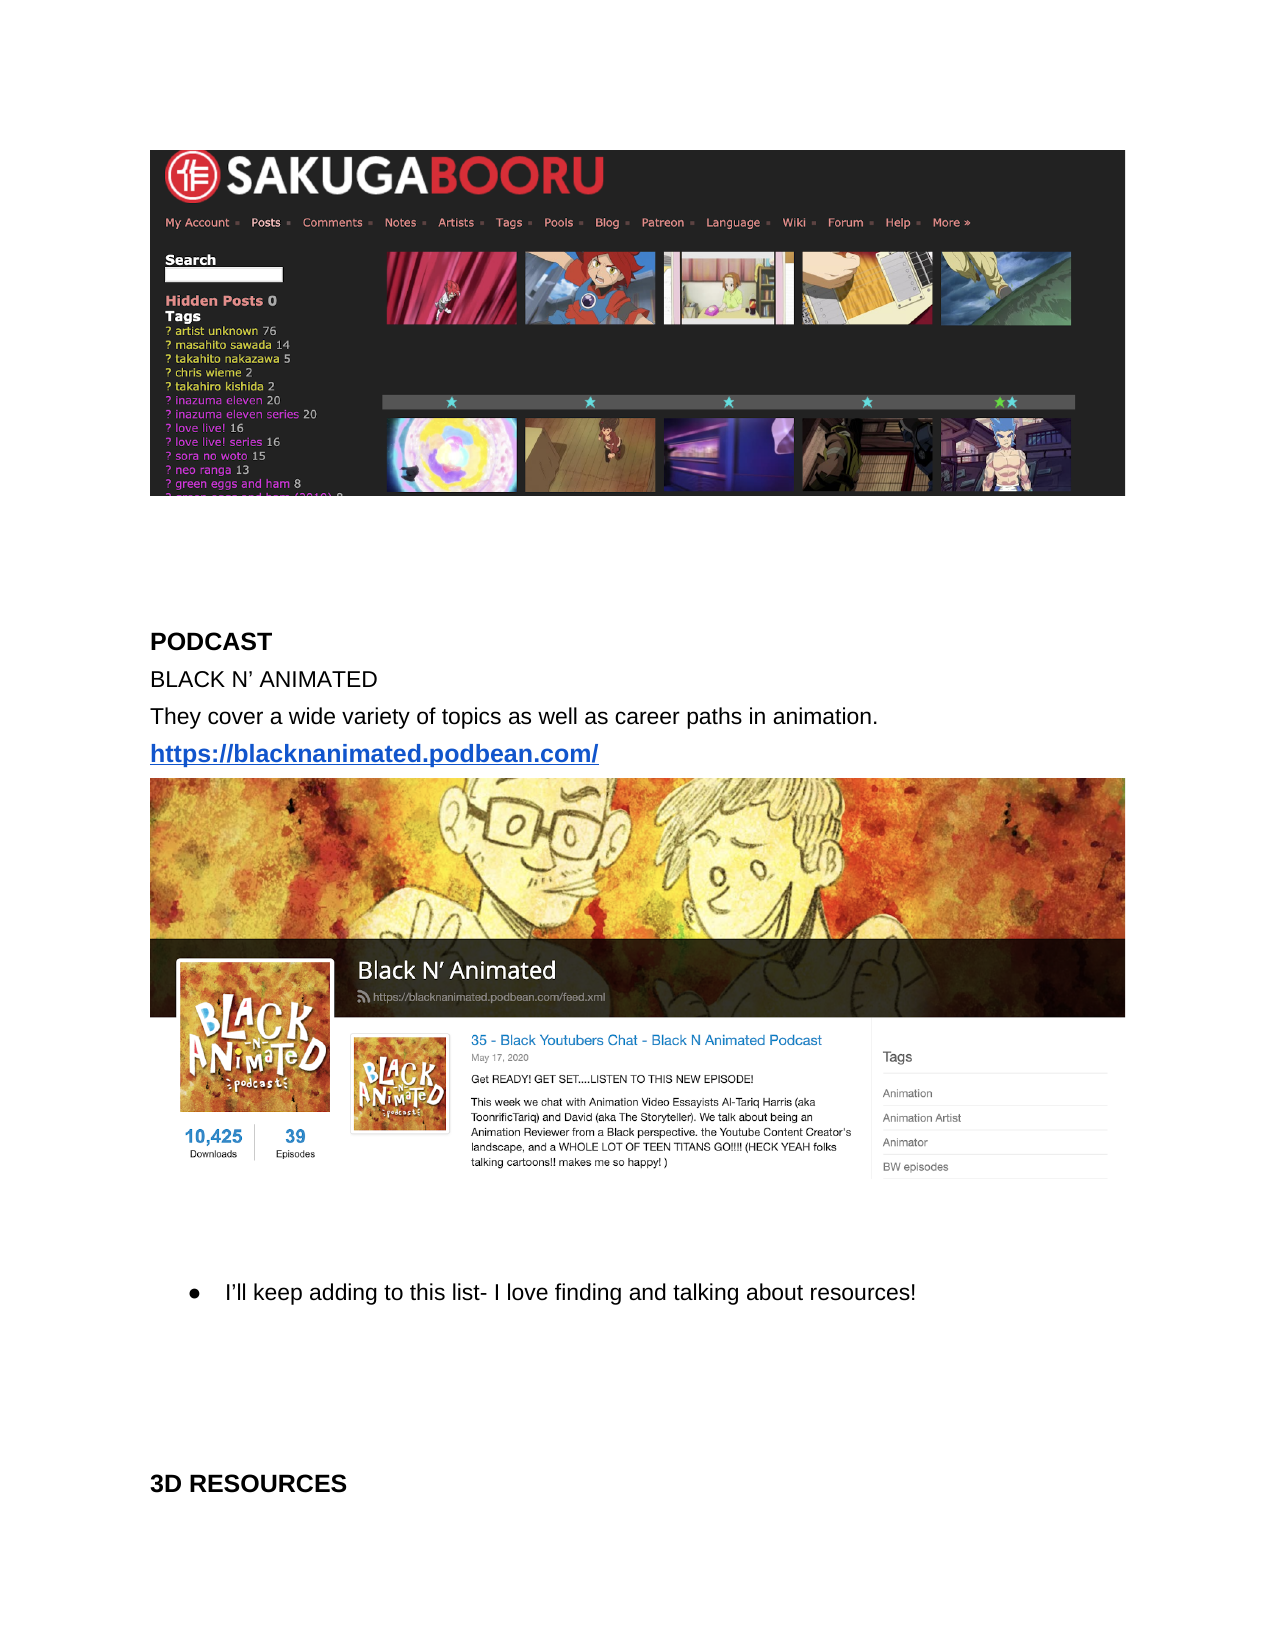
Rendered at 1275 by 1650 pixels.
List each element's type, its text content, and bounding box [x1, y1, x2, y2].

list I’ll keep adding to this list- I love finding and talking about resources! [187, 1279, 1125, 1306]
text https://blacknanimated.podbean.com/ [150, 739, 1125, 768]
picture [150, 778, 1125, 1179]
text BLACK N’ ANIMATED [150, 666, 1125, 693]
text PODCAST [150, 627, 1125, 655]
text They cover a wide variety of topics as well as career paths in animation. [150, 703, 1125, 729]
text 3D RESOURCES [150, 1469, 1125, 1498]
picture [150, 150, 1125, 496]
